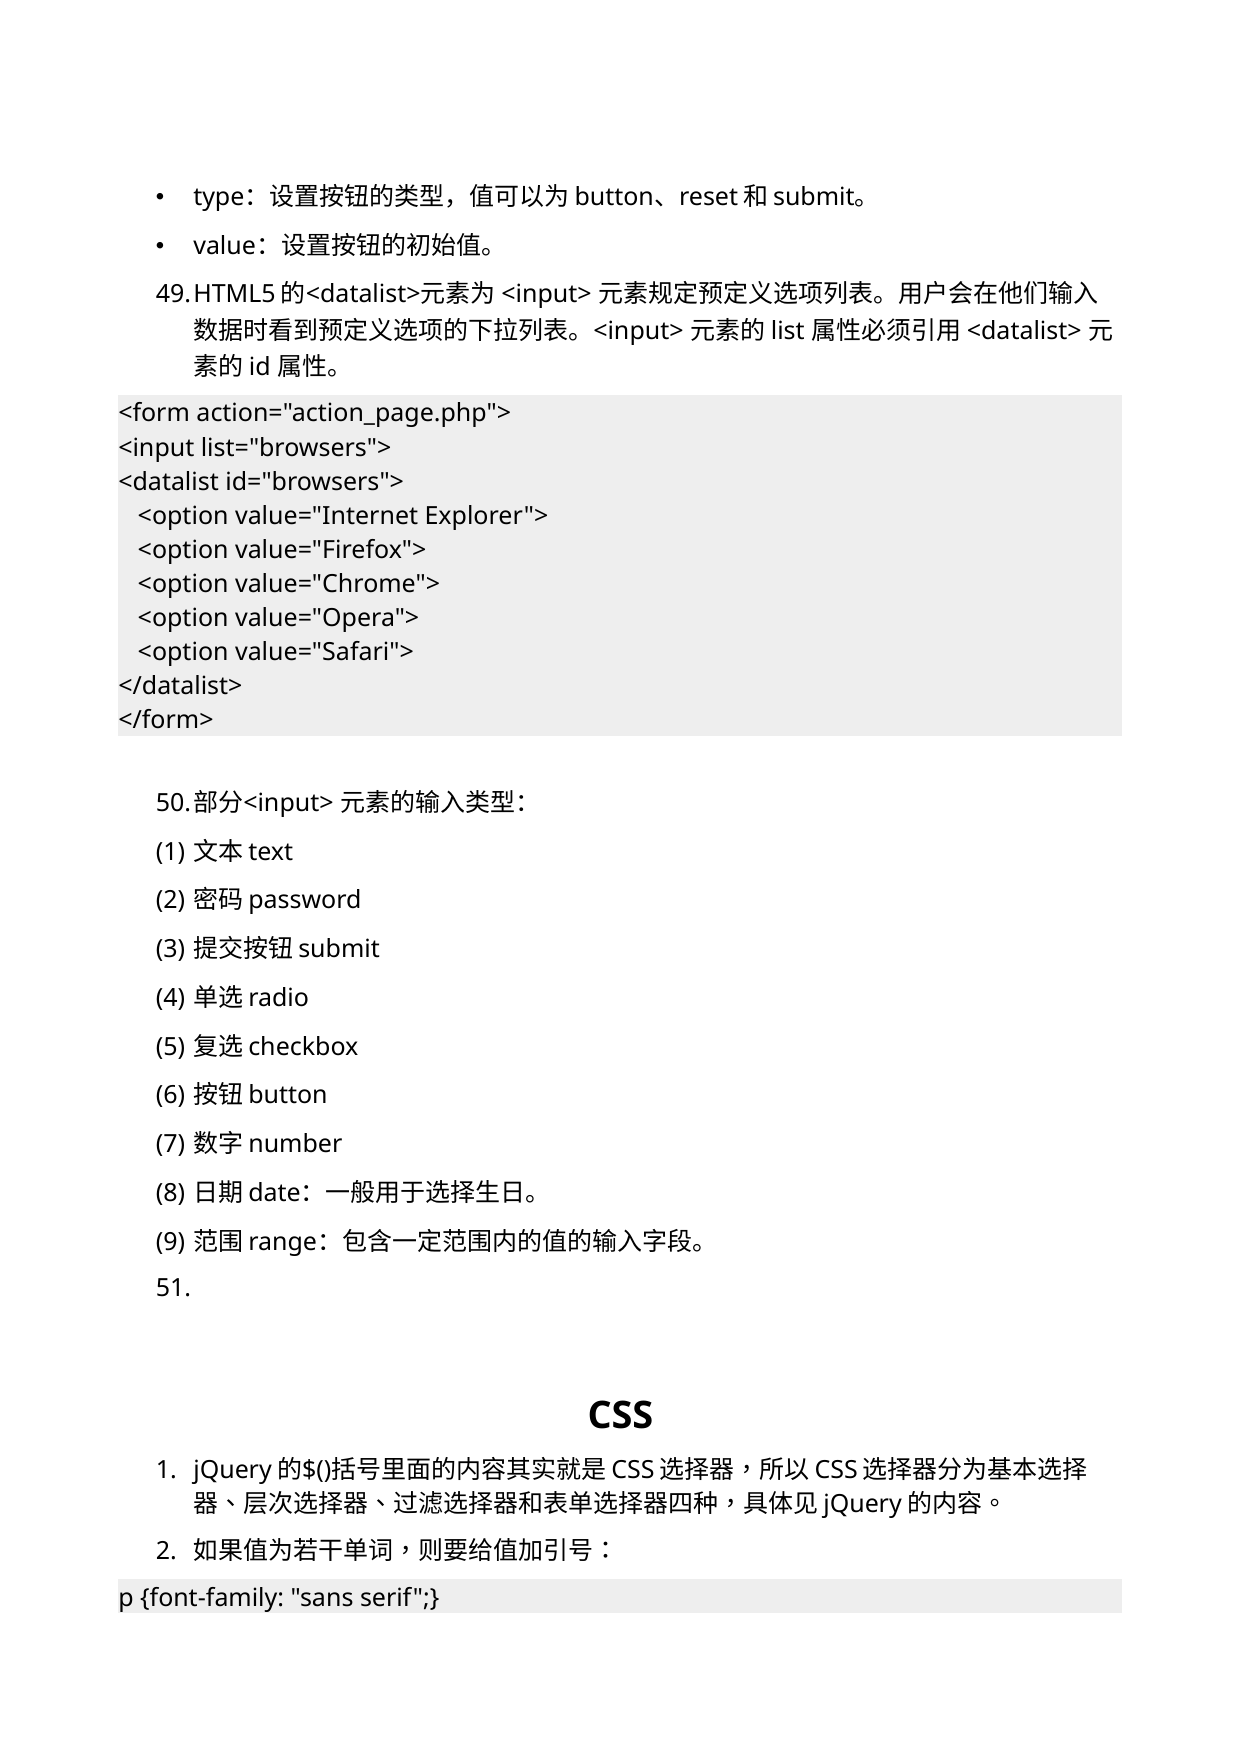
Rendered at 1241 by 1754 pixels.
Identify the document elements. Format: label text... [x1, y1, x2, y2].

list 部分<input> 元素的输入类型： [156, 782, 1122, 818]
list 数字number [156, 1123, 1122, 1160]
list 日期date：一般用于选择生日。 [156, 1172, 1122, 1208]
list 文本text [156, 831, 1122, 867]
list 密码password [156, 880, 1122, 916]
list 按钮button [156, 1075, 1122, 1111]
list value：设置按钮的初始值。 [156, 225, 1122, 261]
table_header p {font-family: "sans serif";} [118, 1579, 1122, 1613]
list 单选radio [156, 977, 1122, 1013]
subtitle CSS [118, 1388, 1122, 1439]
list 如果值为若干单词，则要给值加引号： [156, 1533, 1122, 1567]
list 提交按钮submit [156, 928, 1122, 965]
list jQuery的$()括号里面的内容其实就是CSS选择器，所以CSS选择器分为基本选择器、层次选择器、过滤选择器和表单选择器四种，具体见jQuery的内容。 [156, 1452, 1122, 1520]
list 范围range：包含一定范围内的值的输入字段。 [156, 1221, 1122, 1257]
list type：设置按钮的类型，值可以为button、reset和submit。 [156, 176, 1122, 213]
list 复选checkbox [156, 1026, 1122, 1062]
list HTML5的<datalist>元素为 <input> 元素规定预定义选项列表。用户会在他们输入数据时看到预定义选项的下拉列表。<input> 元素的 list 属性必须引用 <datalist> 元素的 id 属性。 [156, 274, 1122, 383]
table_header <form action="action_page.php"> <input list="browsers"> <datalist id="browsers"> <option value="Internet Explorer"> <option value="Firefox"> <option value="Chrome"> <option value="Opera"> <option value="Safari"> </datalist> </form> [118, 395, 1122, 736]
